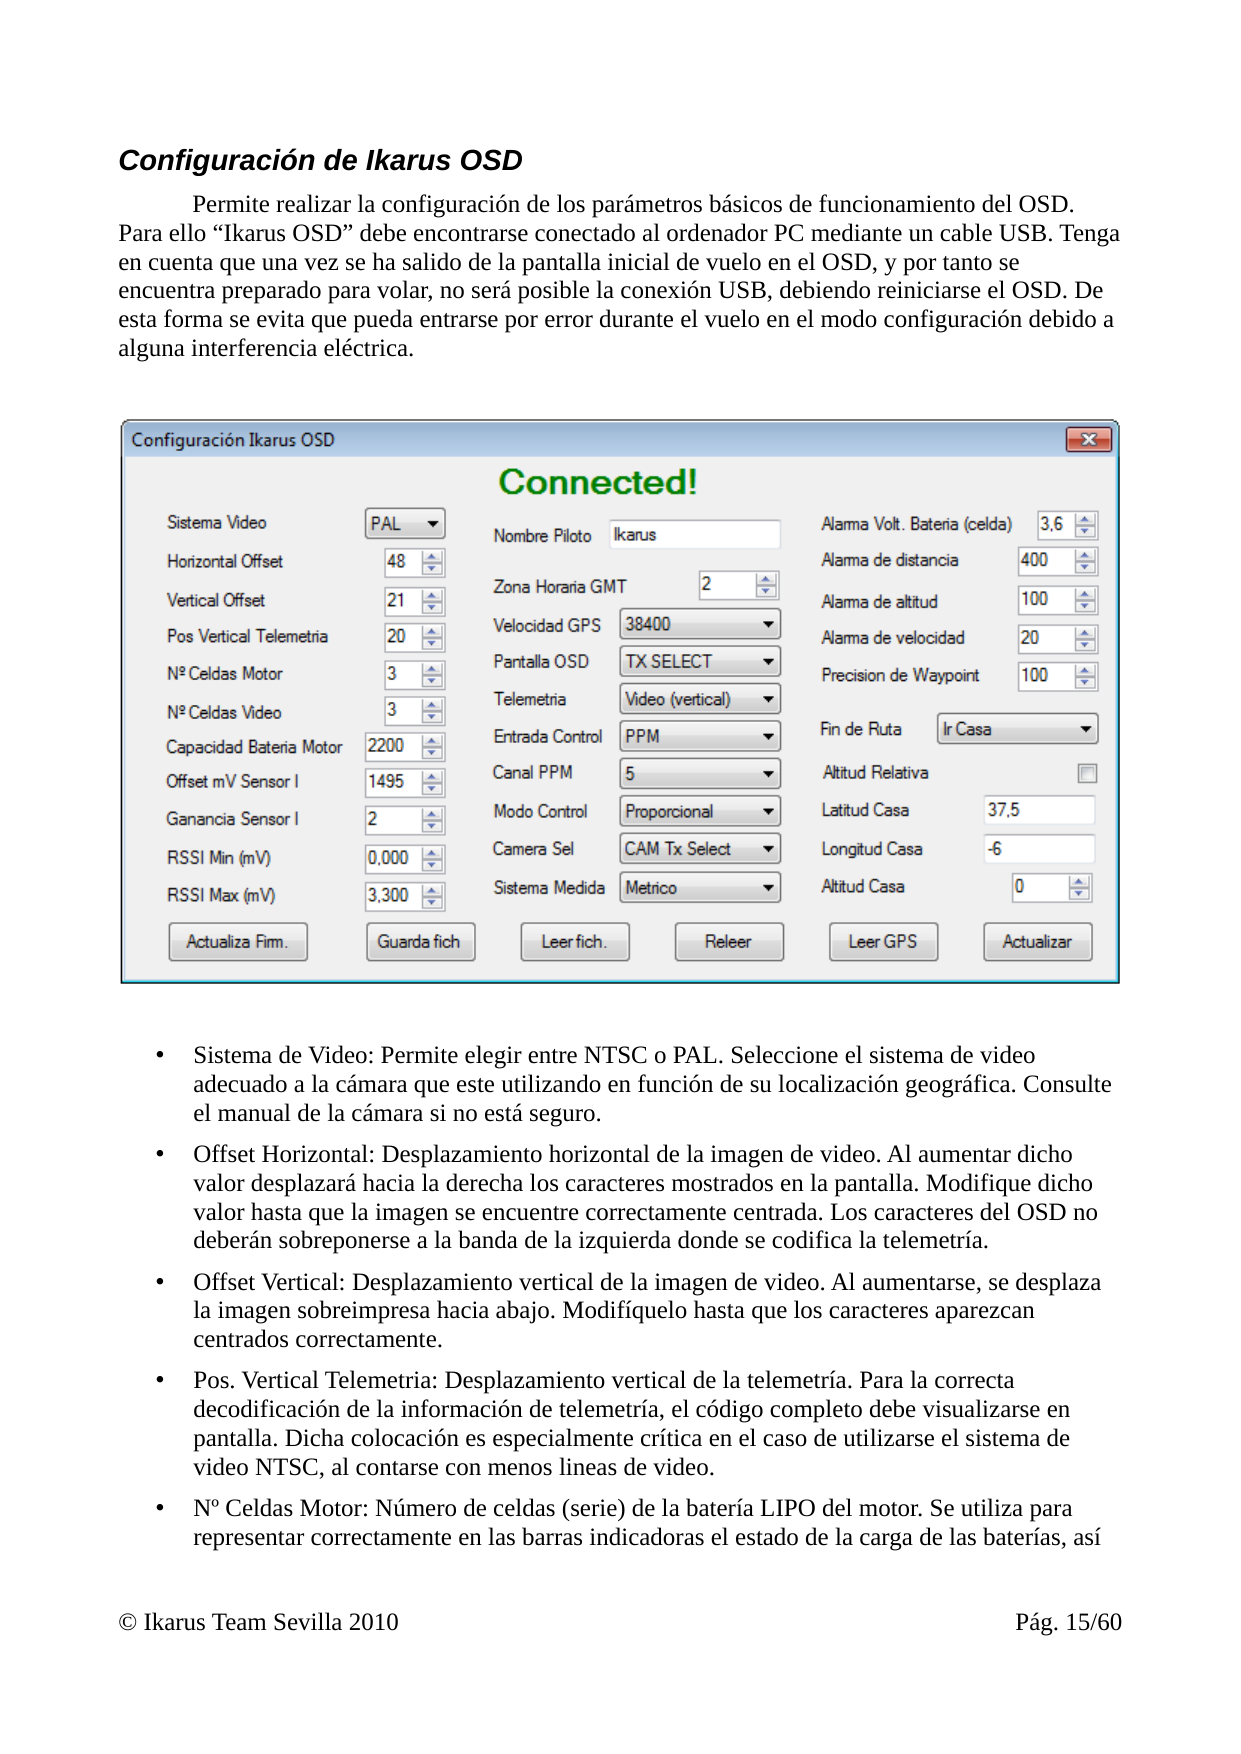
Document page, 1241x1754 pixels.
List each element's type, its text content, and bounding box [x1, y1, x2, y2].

list Pos. Vertical Telemetria: Desplazamiento vertical de la telemetría. Para la correcta decodificación de la información de telemetría, el código completo debe visualizarse en pantalla. Dicha colocación es especialmente crítica en el caso de utilizarse el sistema de video NTSC, al contarse con menos lineas de video. [156, 1366, 1122, 1481]
subtitle Configuración de Ikarus OSD [118, 143, 1122, 177]
picture [118, 415, 1123, 987]
list Sistema de Video: Permite elegir entre NTSC o PAL. Seleccione el sistema de video adecuado a la cámara que este utilizando en función de su localización geográfica. Consulte el manual de la cámara si no está seguro. [156, 1041, 1122, 1127]
text Permite realizar la configuración de los parámetros básicos de funcionamiento del OSD. Para ello “Ikarus OSD” debe encontrarse conectado al ordenador PC mediante un cable USB. Tenga en cuenta que una vez se ha salido de la pantalla inicial de vuelo en el OSD, y por tanto se encuentra preparado para volar, no será posible la conexión USB, debiendo reiniciarse el OSD. De esta forma se evita que pueda entrarse por error durante el vuelo en el modo configuración debido a alguna interferencia eléctrica. [118, 189, 1122, 362]
list Offset Horizontal: Desplazamiento horizontal de la imagen de video. Al aumentar dicho valor desplazará hacia la derecha los caracteres mostrados en la pantalla. Modifique dicho valor hasta que la imagen se encuentre correctamente centrada. Los caracteres del OSD no deberán sobreponerse a la banda de la izquierda donde se codifica la telemetría. [156, 1139, 1122, 1254]
list Offset Vertical: Desplazamiento vertical de la imagen de video. Al aumentarse, se desplaza la imagen sobreimpresa hacia abajo. Modifíquelo hasta que los caracteres aparezcan centrados correctamente. [156, 1267, 1122, 1353]
list Nº Celdas Motor: Número de celdas (serie) de la batería LIPO del motor. Se utiliza para representar correctamente en las barras indicadoras el estado de la carga de las baterías, así [156, 1493, 1122, 1551]
